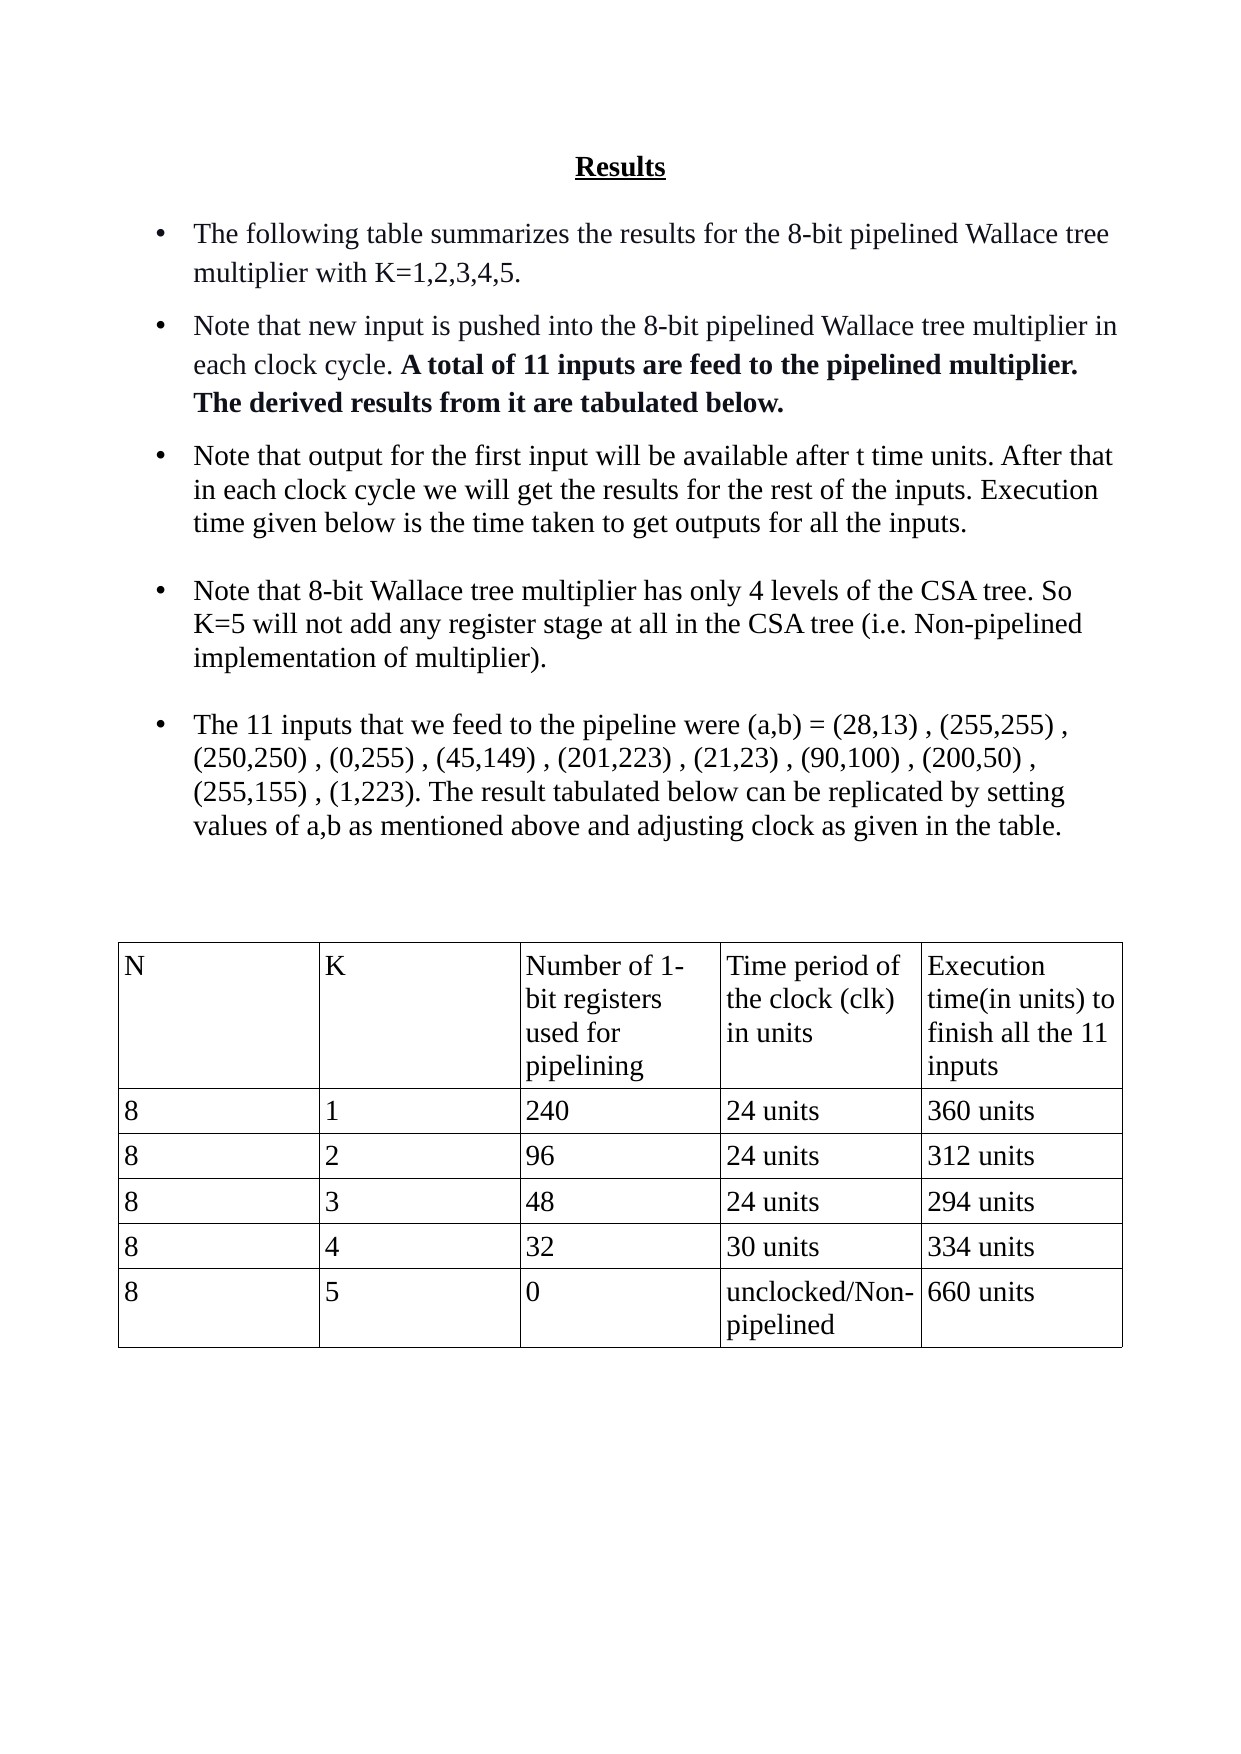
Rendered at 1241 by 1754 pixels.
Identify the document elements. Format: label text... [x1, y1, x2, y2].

table_cell 8 [119, 1224, 319, 1268]
table_header Time period of the clock (clk) in units [721, 943, 921, 1088]
table_cell 32 [521, 1224, 720, 1268]
list Note that output for the first input will be available after t time units. After that in each clock cycle we will get the results for the rest of the inputs. Execution time given below is the time taken to get outputs for all the inputs. [156, 438, 1122, 539]
table_header K [320, 943, 520, 1088]
table_cell 660 units [922, 1269, 1122, 1347]
table_header Execution time(in units) to finish all the 11 inputs [922, 943, 1122, 1088]
list Note that 8-bit Wallace tree multiplier has only 4 levels of the CSA tree. So K=5 will not add any register stage at all in the CSA tree (i.e. Non-pipelined implementation of multiplier). [156, 573, 1122, 673]
table_cell 48 [521, 1179, 720, 1223]
table_cell 4 [320, 1224, 520, 1268]
table_cell 8 [119, 1269, 319, 1347]
table_cell 3 [320, 1179, 520, 1223]
table_cell unclocked/Non-pipelined [721, 1269, 921, 1347]
text Results [118, 149, 1122, 183]
table_cell 2 [320, 1134, 520, 1178]
table_cell 1 [320, 1089, 520, 1133]
table_cell 30 units [721, 1224, 921, 1268]
table_header Number of 1-bit registers used for pipelining [521, 943, 720, 1088]
list The following table summarizes the results for the 8-bit pipelined Wallace tree multiplier with K=1,2,3,4,5. [156, 216, 1122, 288]
list The 11 inputs that we feed to the pipeline were (a,b) = (28,13) , (255,255) , (250,250) , (0,255) , (45,149) , (201,223) , (21,23) , (90,100) , (200,50) , (255,155) , (1,223). The result tabulated below can be replicated by setting values of a,b as mentioned above and adjusting clock as given in the table. [156, 707, 1122, 841]
table_cell 8 [119, 1134, 319, 1178]
table_cell 240 [521, 1089, 720, 1133]
table_cell 8 [119, 1089, 319, 1133]
table_header N [119, 943, 319, 1088]
table_cell 5 [320, 1269, 520, 1347]
table_cell 24 units [721, 1089, 921, 1133]
table_cell 24 units [721, 1134, 921, 1178]
table_cell 24 units [721, 1179, 921, 1223]
list Note that new input is pushed into the 8-bit pipelined Wallace tree multiplier in each clock cycle. A total of 11 inputs are feed to the pipelined multiplier. The derived results from it are tabulated below. [156, 308, 1122, 419]
table_cell 0 [521, 1269, 720, 1347]
table_cell 360 units [922, 1089, 1122, 1133]
table_cell 8 [119, 1179, 319, 1223]
table_cell 312 units [922, 1134, 1122, 1178]
table_cell 294 units [922, 1179, 1122, 1223]
table_cell 96 [521, 1134, 720, 1178]
table_cell 334 units [922, 1224, 1122, 1268]
